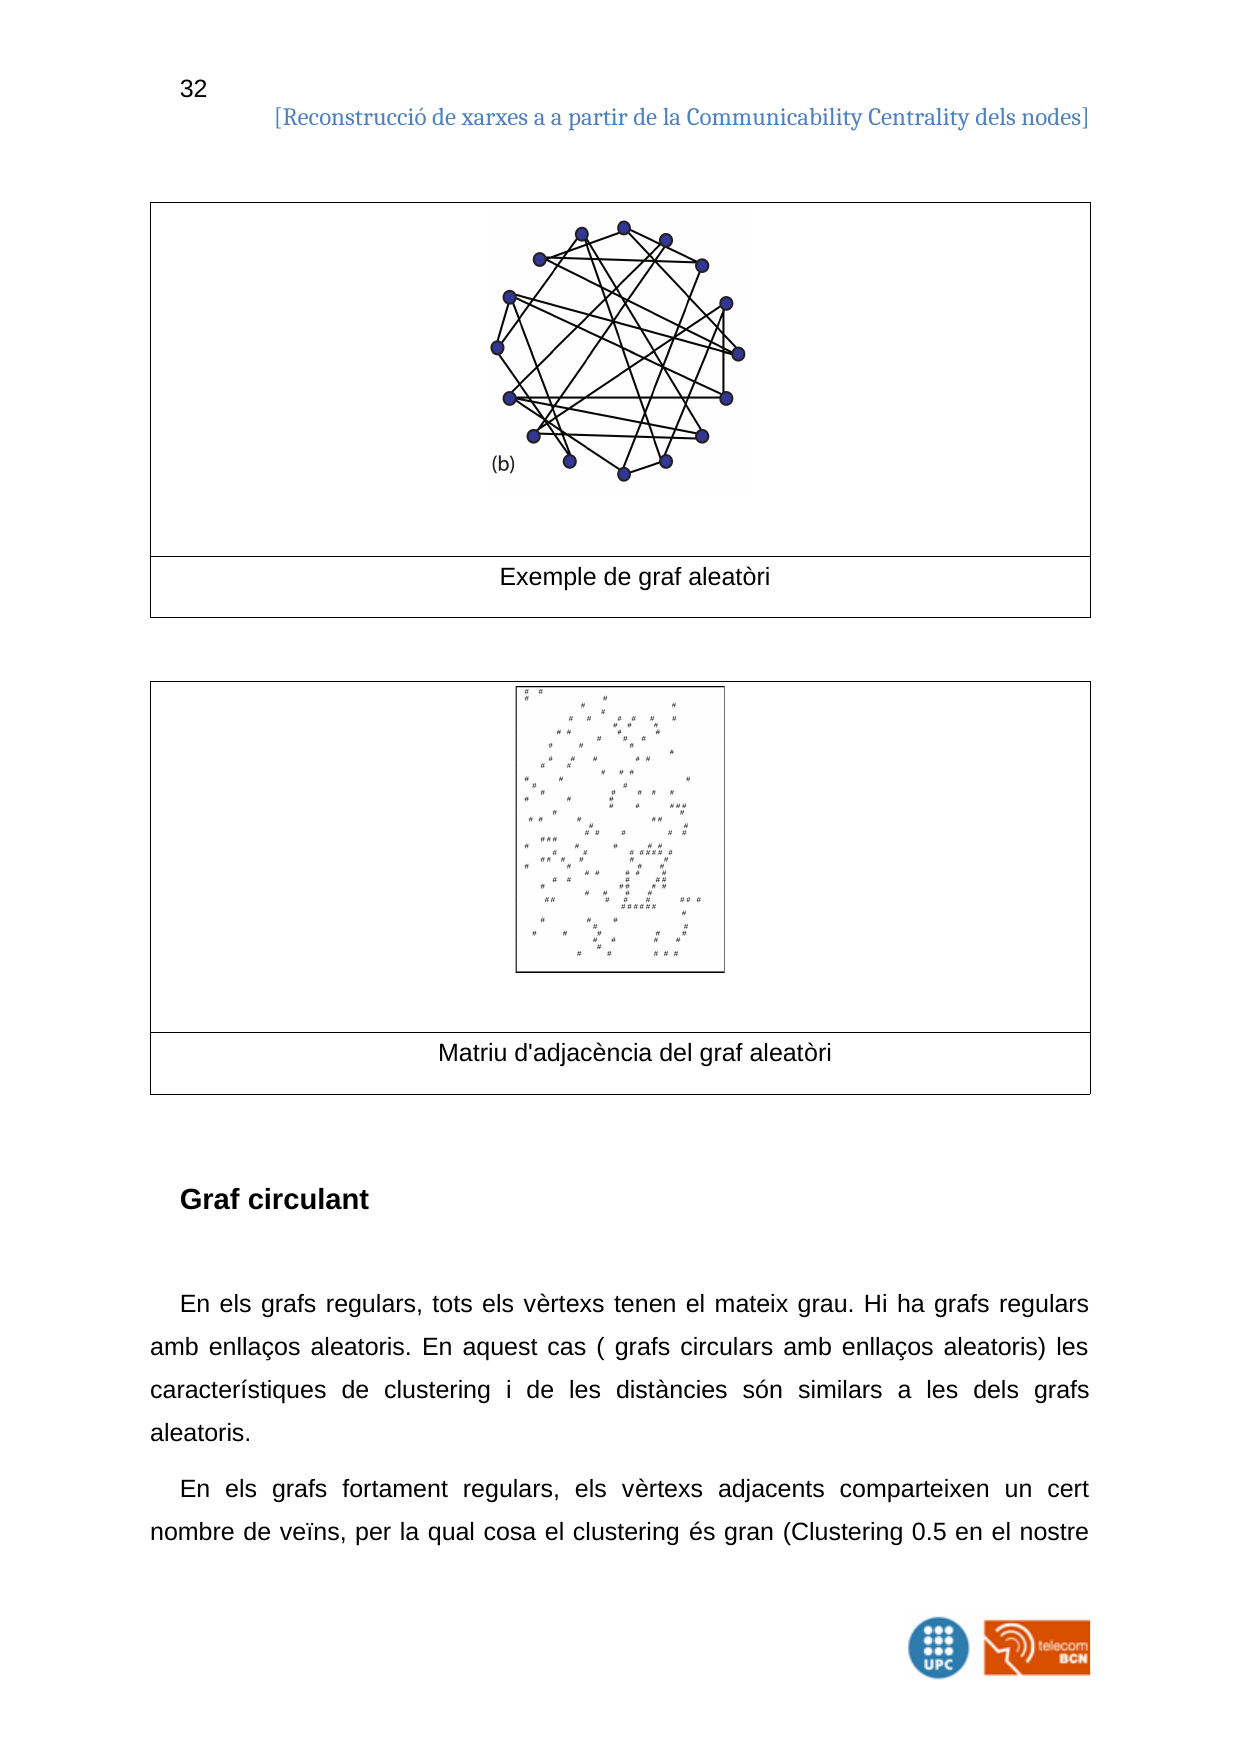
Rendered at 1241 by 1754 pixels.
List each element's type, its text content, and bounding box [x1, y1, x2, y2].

picture [904, 1614, 1091, 1681]
table_cell Matriu d'adjacència del graf aleatòri [151, 1033, 1090, 1093]
picture [487, 207, 753, 497]
table_header [151, 203, 1090, 207]
text En els grafs fortament regulars, els vèrtexs adjacents comparteixen un cert nombre de veïns, per la qual cosa el clustering és gran (Clustering 0.5 en el nostre [150, 1474, 1090, 1546]
table_header [151, 682, 1090, 1032]
table_header [151, 208, 1090, 556]
picture [515, 686, 725, 973]
text En els grafs regulars, tots els vèrtexs tenen el mateix grau. Hi ha grafs regulars amb enllaços aleatoris. En aquest cas ( grafs circulars amb enllaços aleatoris) les característiques de clustering i de les distàncies són similars a les dels grafs aleatoris. [150, 1289, 1090, 1447]
table_cell Exemple de graf aleatòri [151, 557, 1090, 617]
subtitle Graf circulant [150, 1182, 1090, 1216]
